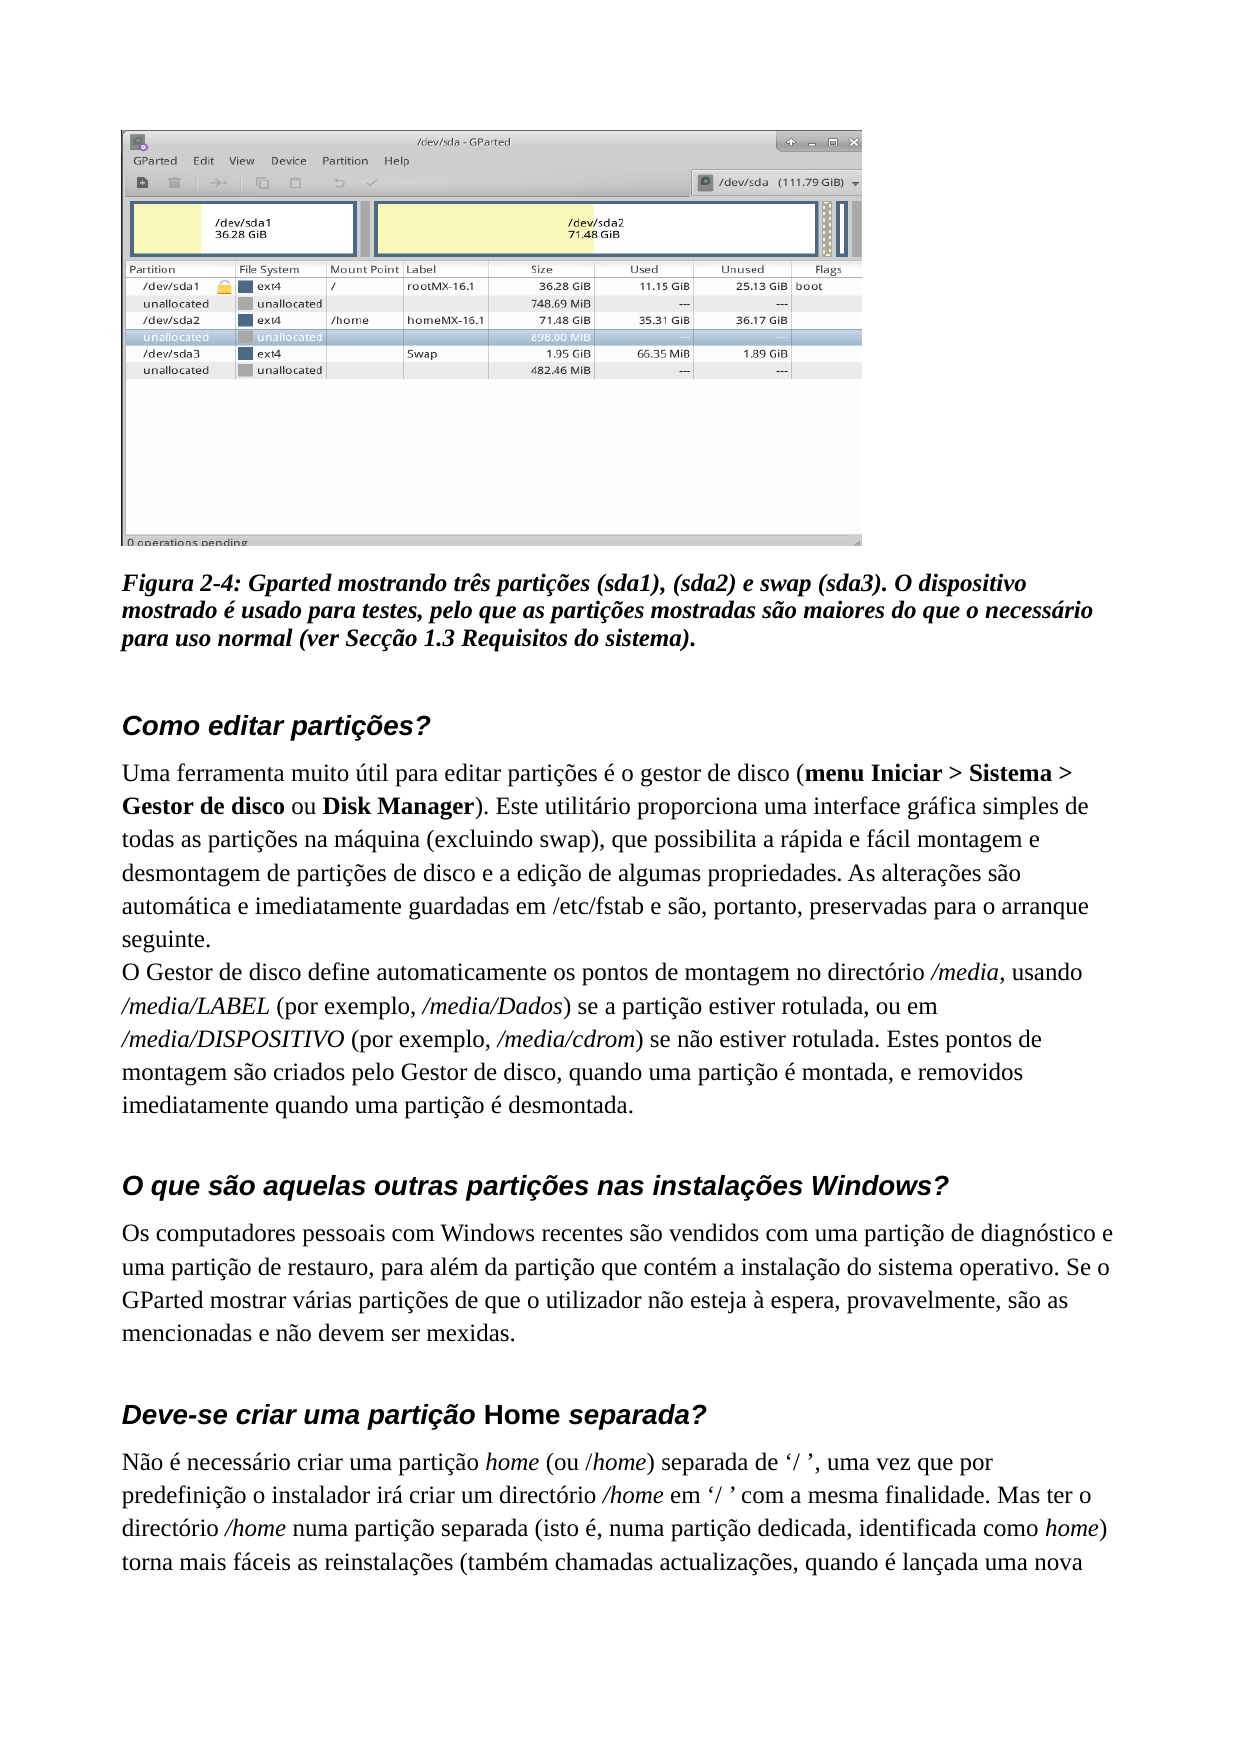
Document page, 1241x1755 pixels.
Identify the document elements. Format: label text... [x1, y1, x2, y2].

text Os computadores pessoais com Windows recentes são vendidos com uma partição de diagnóstico e uma partição de restauro, para além da partição que contém a instalação do sistema operativo. Se o GParted mostrar várias partições de que o utilizador não esteja à espera, provavelmente, são as mencionadas e não devem ser mexidas. [115, 1213, 1122, 1347]
text Figura 2-4: Gparted mostrando três partições (sda1), (sda2) e swap (sda3). O dispositivo mostrado é usado para testes, pelo que as partições mostradas são maiores do que o necessário para uso normal (ver Secção 1.3 Requisitos do sistema). [115, 563, 1122, 652]
subtitle O que são aquelas outras partições nas instalações Windows? [115, 1164, 1122, 1201]
subtitle Deve-se criar uma partição Home separada? [115, 1393, 1122, 1430]
text Uma ferramenta muito útil para editar partições é o gestor de disco (menu Iniciar > Sistema > Gestor de disco ou Disk Manager). Este utilitário proporciona uma interface gráfica simples de todas as partições na máquina (excluindo swap), que possibilita a rápida e fácil montagem e desmontagem de partições de disco e a edição de algumas propriedades. As alterações são automática e imediatamente guardadas em /etc/fstab e são, portanto, preservadas para o arranque seguinte. [115, 753, 1122, 952]
picture [121, 130, 862, 546]
subtitle Como editar partições? [115, 704, 1122, 741]
text Não é necessário criar uma partição home (ou /home) separada de ‘/ ’, uma vez que por predefinição o instalador irá criar um directório /home em ‘/ ’ com a mesma finalidade. Mas ter o directório /home numa partição separada (isto é, numa partição dedicada, identificada como home) torna mais fáceis as reinstalações (também chamadas actualizações, quando é lançada uma nova [115, 1442, 1122, 1582]
text O Gestor de disco define automaticamente os pontos de montagem no directório /media, usando /media/LABEL (por exemplo, /media/Dados) se a partição estiver rotulada, ou em /media/DISPOSITIVO (por exemplo, /media/cdrom) se não estiver rotulada. Estes pontos de montagem são criados pelo Gestor de disco, quando uma partição é montada, e removidos imediatamente quando uma partição é desmontada. [115, 952, 1122, 1119]
